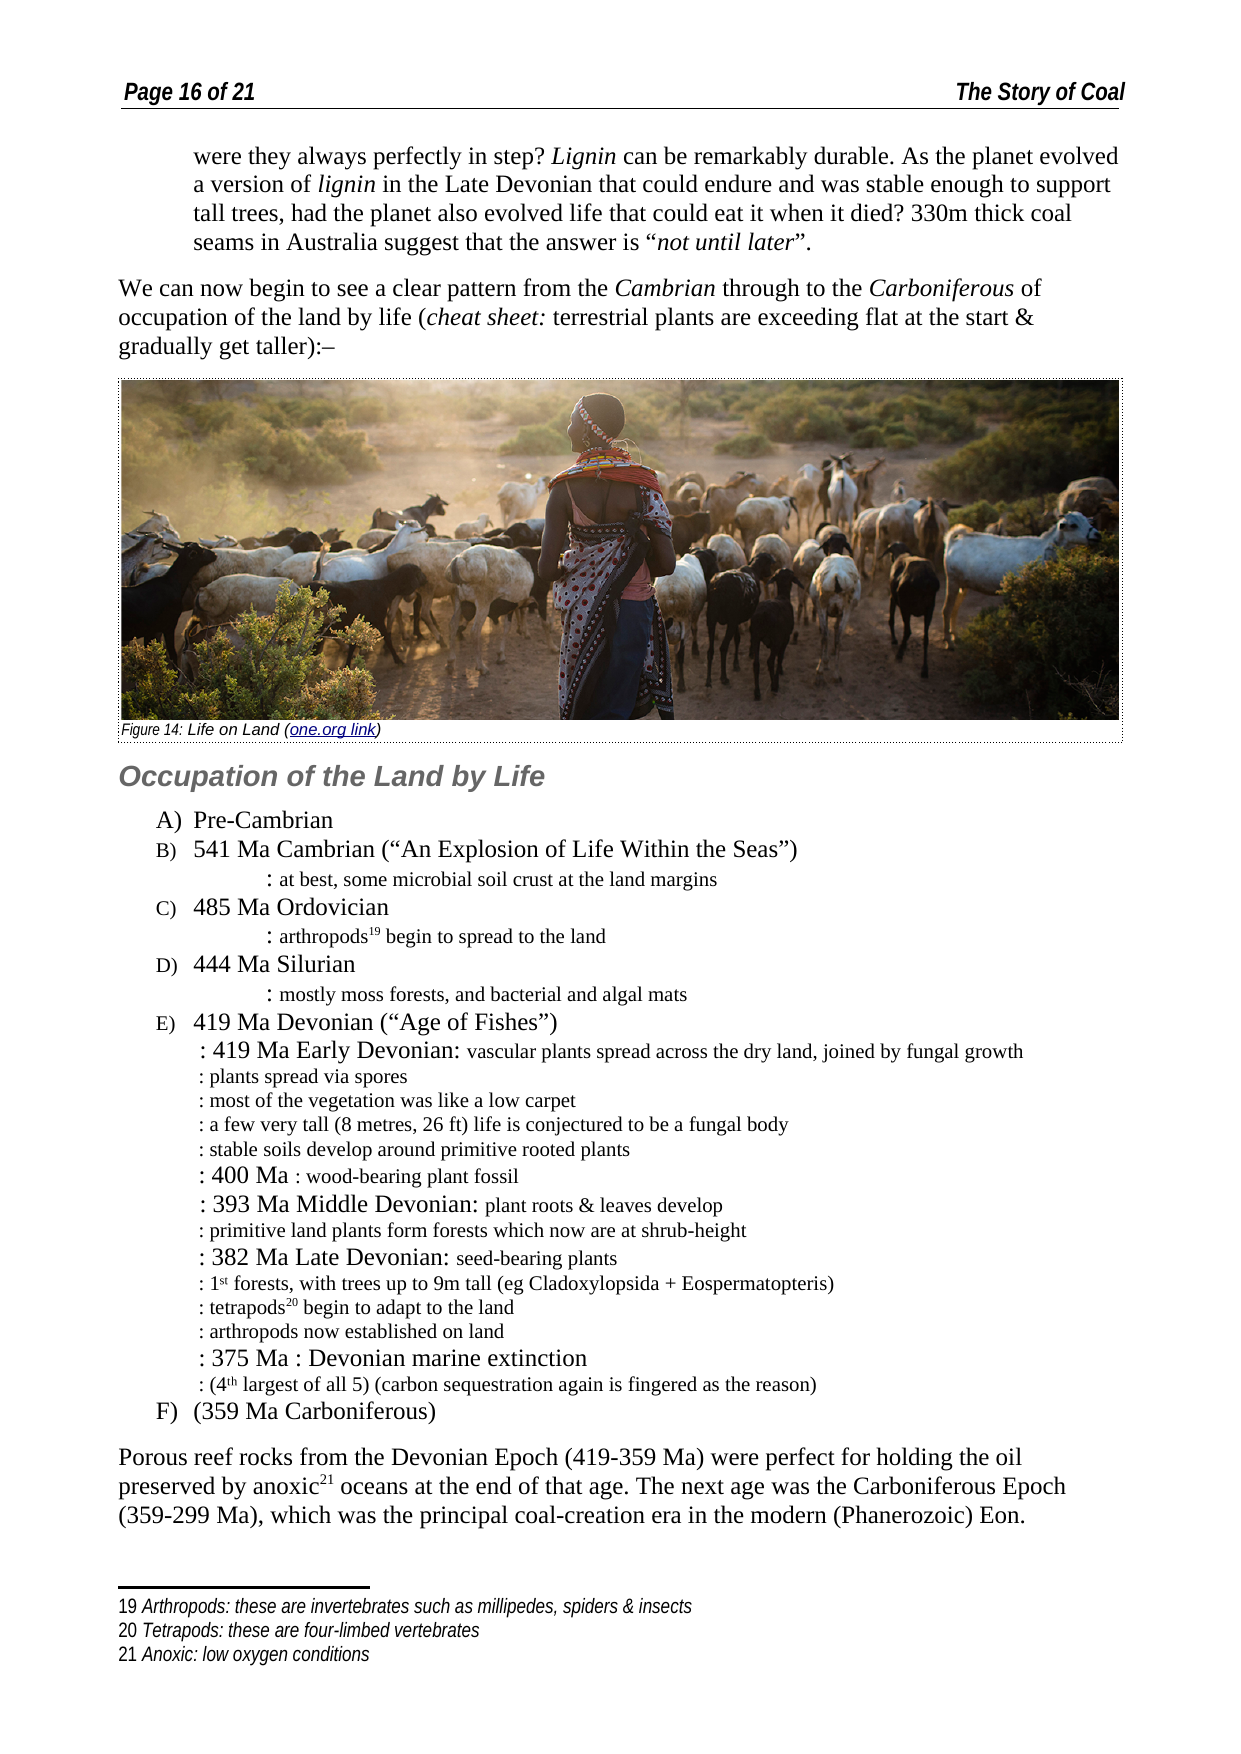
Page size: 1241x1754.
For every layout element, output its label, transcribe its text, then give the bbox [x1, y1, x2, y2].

list 444 Ma Silurian : mostly moss forests, and bacterial and algal mats [156, 949, 1122, 1007]
list Arthropods: these are invertebrates such as millipedes, spiders & insects [118, 1593, 1122, 1617]
text were they always perfectly in step? Lignin can be remarkably durable. As the planet evolved a version of lignin in the Late Devonian that could endure and was stable enough to support tall trees, had the planet also evolved life that could eat it when it died? 330m thick coal seams in Australia suggest that the answer is “not until later”. [155, 141, 1122, 256]
picture [121, 380, 1119, 720]
list (359 Ma Carboniferous) [156, 1396, 1122, 1424]
text Figure 14: Life on Land (one.org link) [121, 720, 1119, 739]
list 485 Ma Ordovician : arthropods begin to spread to the land [156, 892, 1122, 949]
text Porous reef rocks from the Devonian Epoch (419-359 Ma) were perfect for holding the oil preserved by anoxic oceans at the end of that age. The next age was the Carboniferous Epoch (359-299 Ma), which was the principal coal-creation era in the modern (Phanerozoic) Eon. [118, 1442, 1122, 1528]
list 541 Ma Cambrian (“An Explosion of Life Within the Seas”) : at best, some microbial soil crust at the land margins [156, 834, 1122, 892]
list 419 Ma Devonian (“Age of Fishes”) : 419 Ma Early Devonian: vascular plants spread across the dry land, joined by fungal growth : plants spread via spores : most of the vegetation was like a low carpet : a few very tall (8 metres, 26 ft) life is conjectured to be a fungal body : stable soils develop around primitive rooted plants : 400 Ma : wood-bearing plant fossil : 393 Ma Middle Devonian: plant roots & leaves develop : primitive land plants form forests which now are at shrub-height : 382 Ma Late Devonian: seed-bearing plants : 1ˢᵗ forests, with trees up to 9m tall (eg Cladoxylopsida + Eospermatopteris) : tetrapods begin to adapt to the land : arthropods now established on land : 375 Ma : Devonian marine extinction : (4ᵗʰ largest of all 5) (carbon sequestration again is fingered as the reason) [156, 1007, 1122, 1396]
text Anoxic: low oxygen conditions [118, 1641, 1122, 1665]
text We can now begin to see a clear pattern from the Cambrian through to the Carboniferous of occupation of the land by life (cheat sheet: terrestrial plants are exceeding flat at the start & gradually get taller):– [118, 273, 1122, 360]
subtitle Occupation of the Land by Life [118, 377, 1122, 793]
list Pre-Cambrian [156, 806, 1122, 834]
list Tetrapods: these are four-limbed vertebrates [118, 1617, 1122, 1641]
